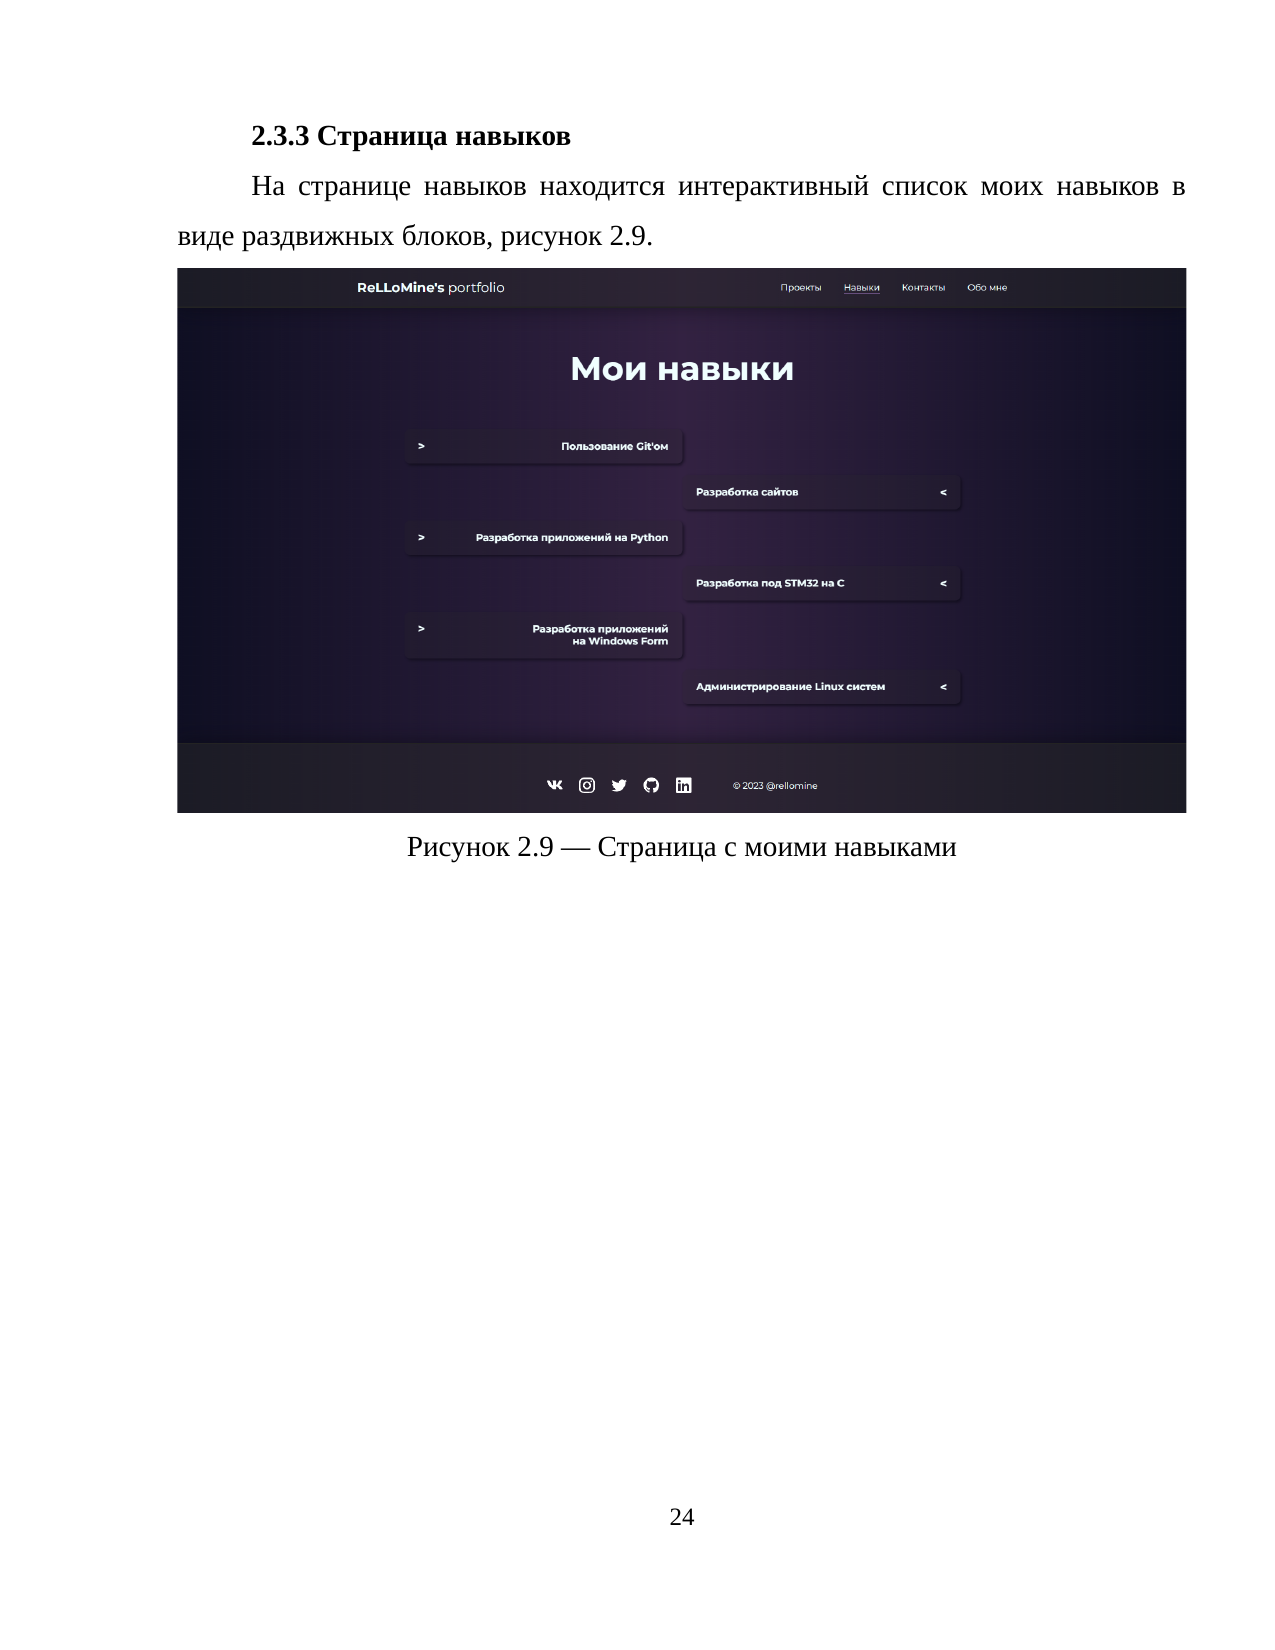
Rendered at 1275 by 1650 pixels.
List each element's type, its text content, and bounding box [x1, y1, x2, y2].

text На странице навыков находится интерактивный список моих навыков в виде раздвижных блоков, рисунок 2.9. [177, 168, 1186, 252]
title 2.3.3 Страница навыков [177, 118, 1186, 152]
picture [177, 268, 1187, 813]
text Рисунок 2.9 — Страница с моими навыками [177, 829, 1186, 863]
